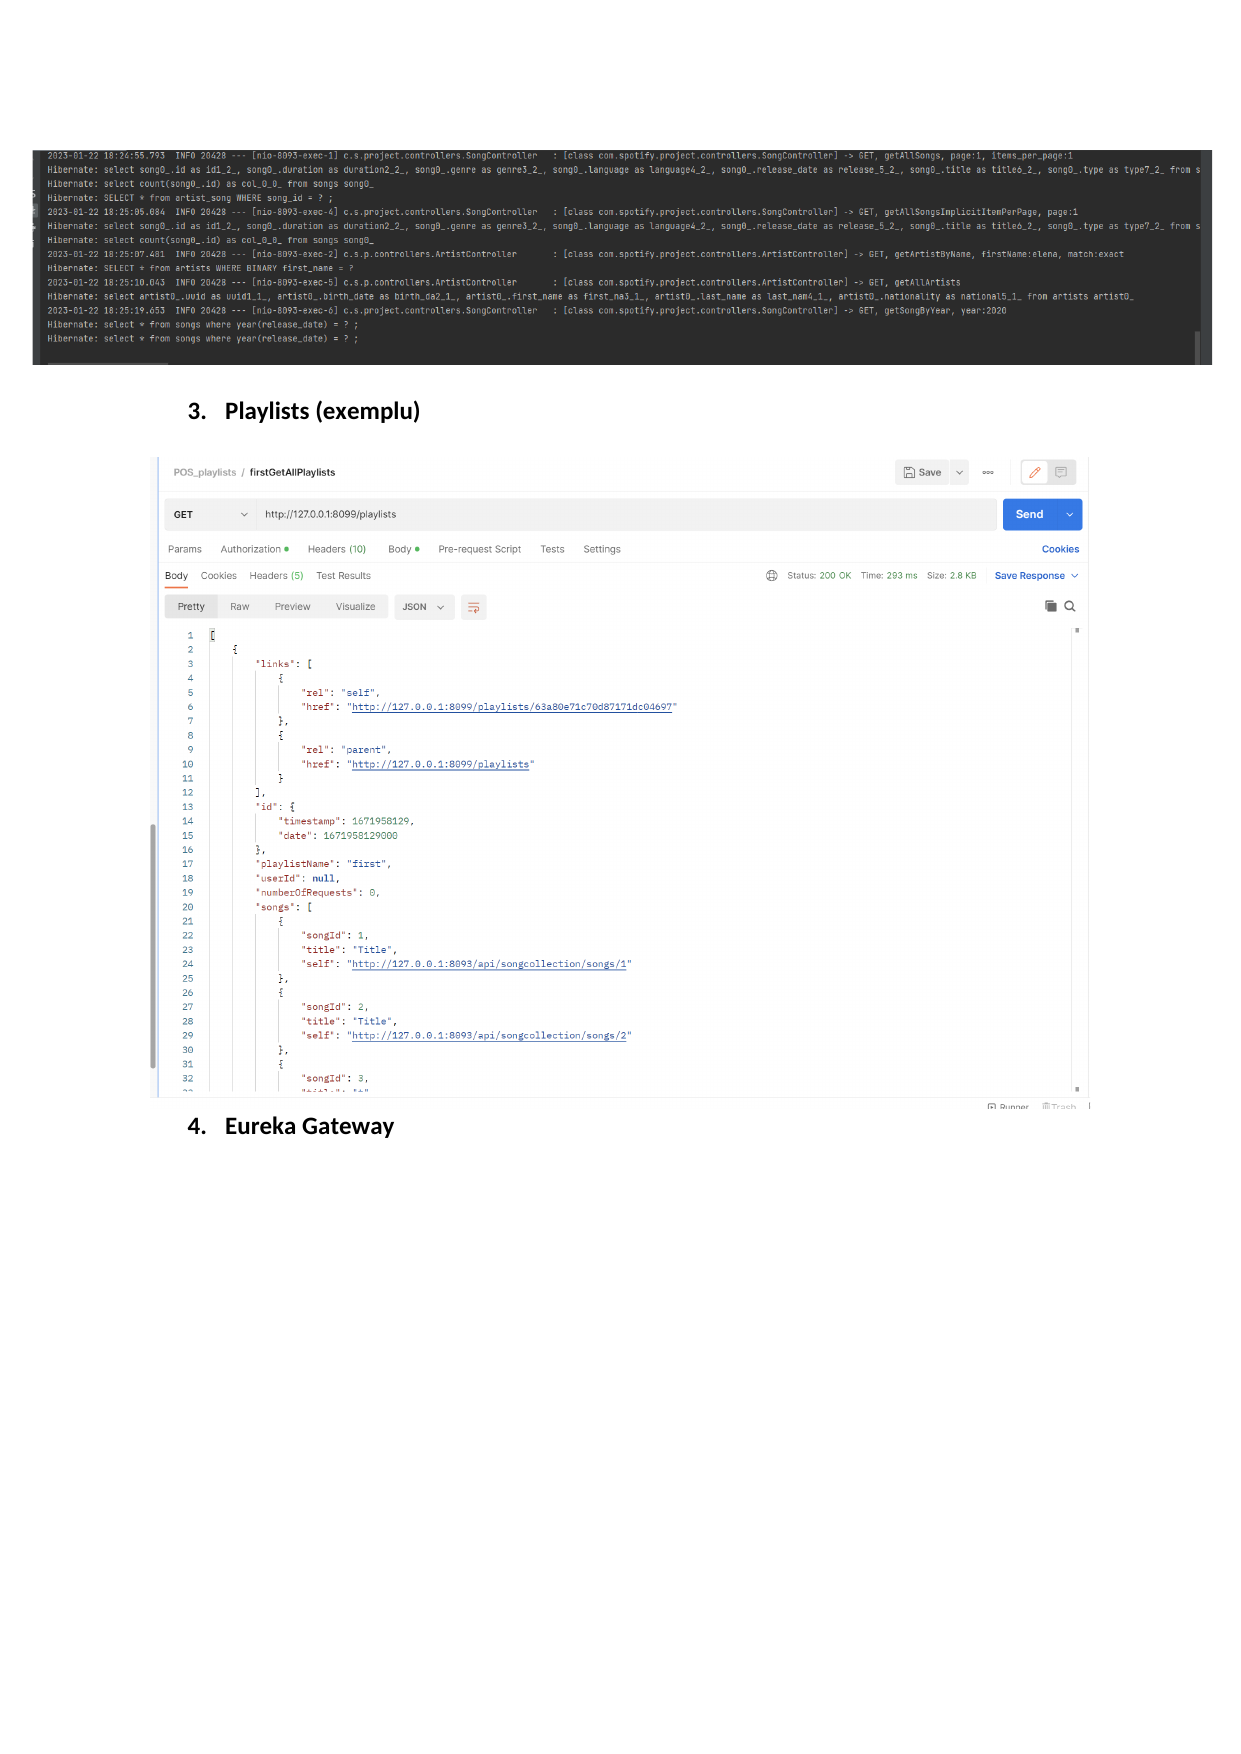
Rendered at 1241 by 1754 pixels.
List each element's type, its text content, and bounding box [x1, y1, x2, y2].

list Eureka Gateway [187, 1110, 1090, 1141]
list Playlists (exemplu) [187, 396, 1090, 426]
